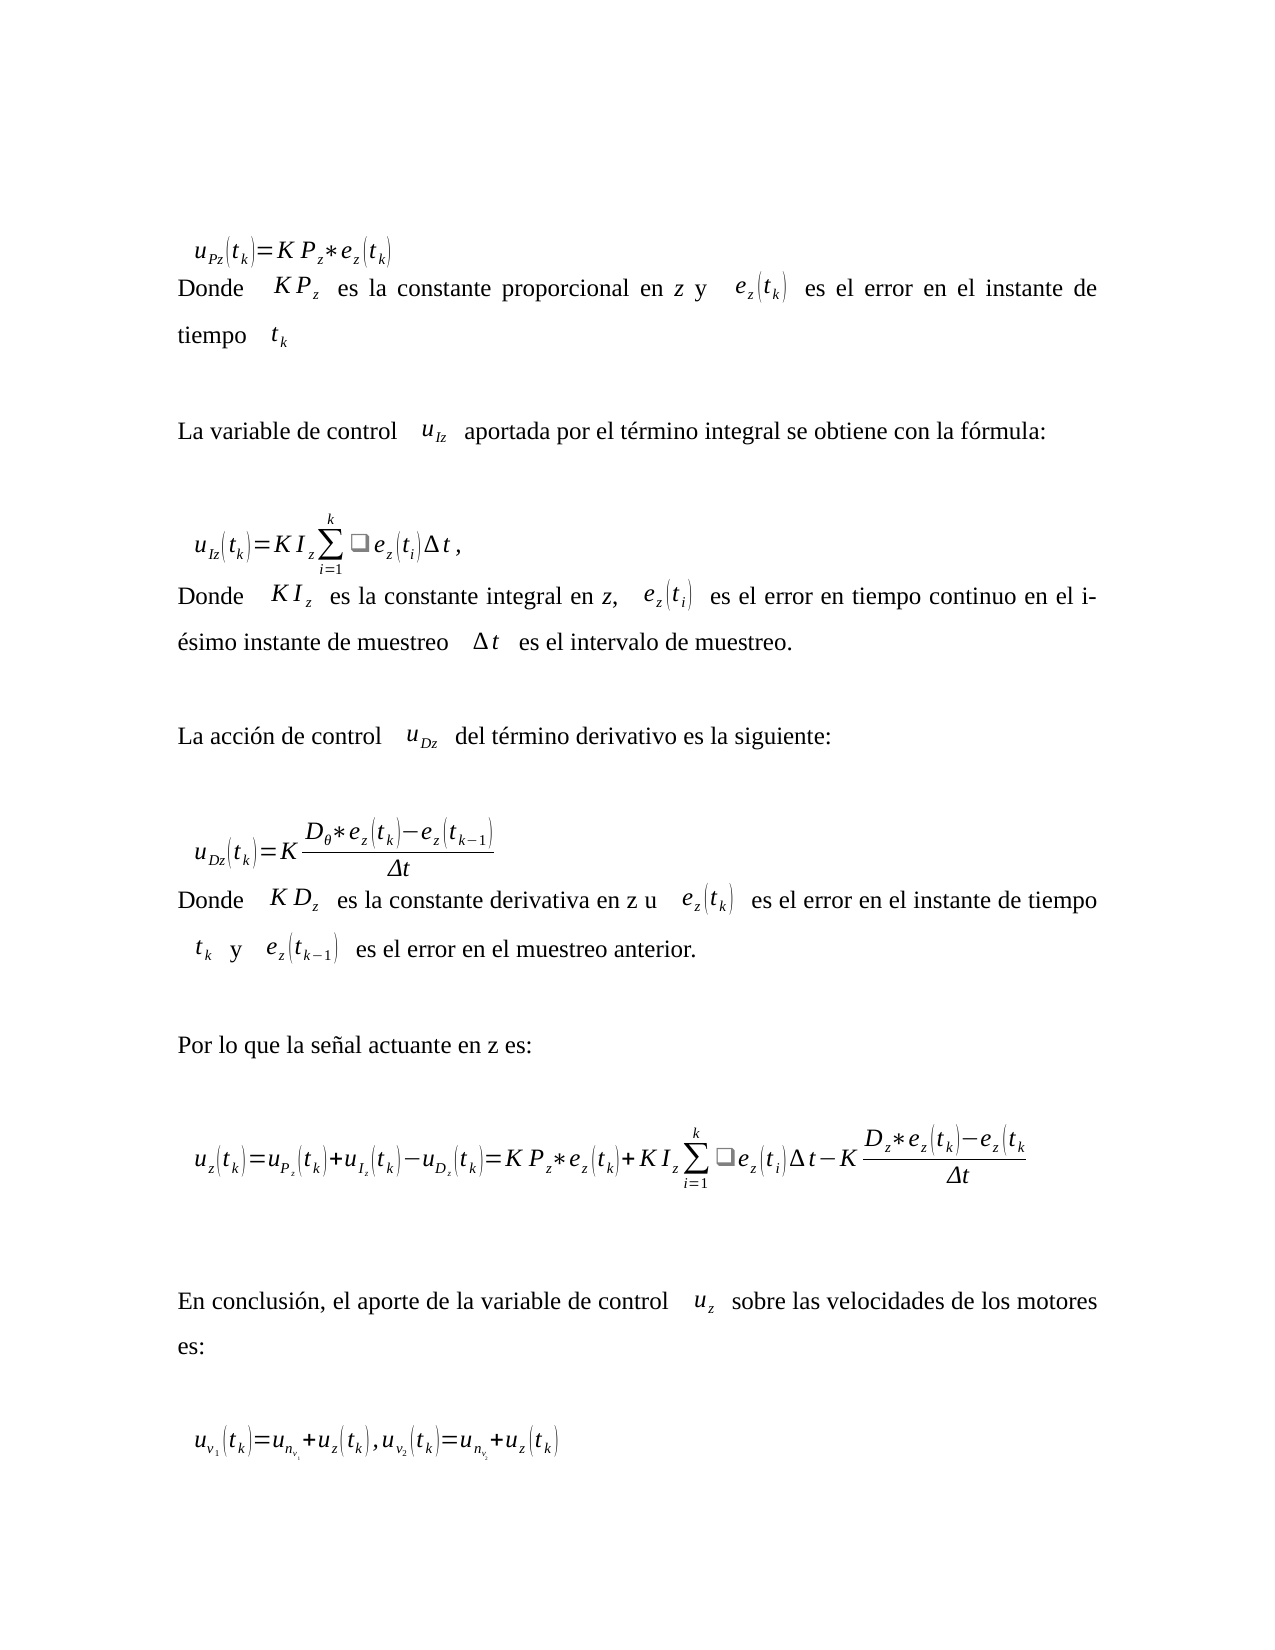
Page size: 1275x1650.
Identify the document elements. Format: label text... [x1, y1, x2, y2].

table_header [165, 1424, 1026, 1461]
table_header [1025, 235, 1128, 270]
text Donde es la constante derivativa en z u es el error en el instante de tiempo y es el error en el muestreo anterior. [177, 882, 1098, 966]
text Donde es la constante proporcional en z y es el error en el instante de tiempo [177, 270, 1098, 351]
text Por lo que la señal actuante en z es: [177, 1030, 1098, 1059]
text Donde es la constante integral en z, es el error en tiempo continuo en el i-ésimo instante de muestreo es el intervalo de muestreo. [177, 578, 1098, 656]
table_header [1026, 1424, 1128, 1461]
text La variable de control aportada por el término integral se obtiene con la fórmula: [177, 415, 1098, 446]
text En conclusión, el aporte de la variable de control sobre las velocidades de los motores es: [177, 1285, 1098, 1360]
table_header [165, 816, 1026, 882]
table_header [1026, 816, 1128, 882]
table_header [1026, 511, 1128, 578]
table_header [1026, 1123, 1128, 1192]
table_header [165, 511, 1026, 578]
text La acción de control del término derivativo es la siguiente: [177, 720, 1098, 751]
table_header [165, 235, 1025, 270]
table_header [165, 1123, 1026, 1192]
